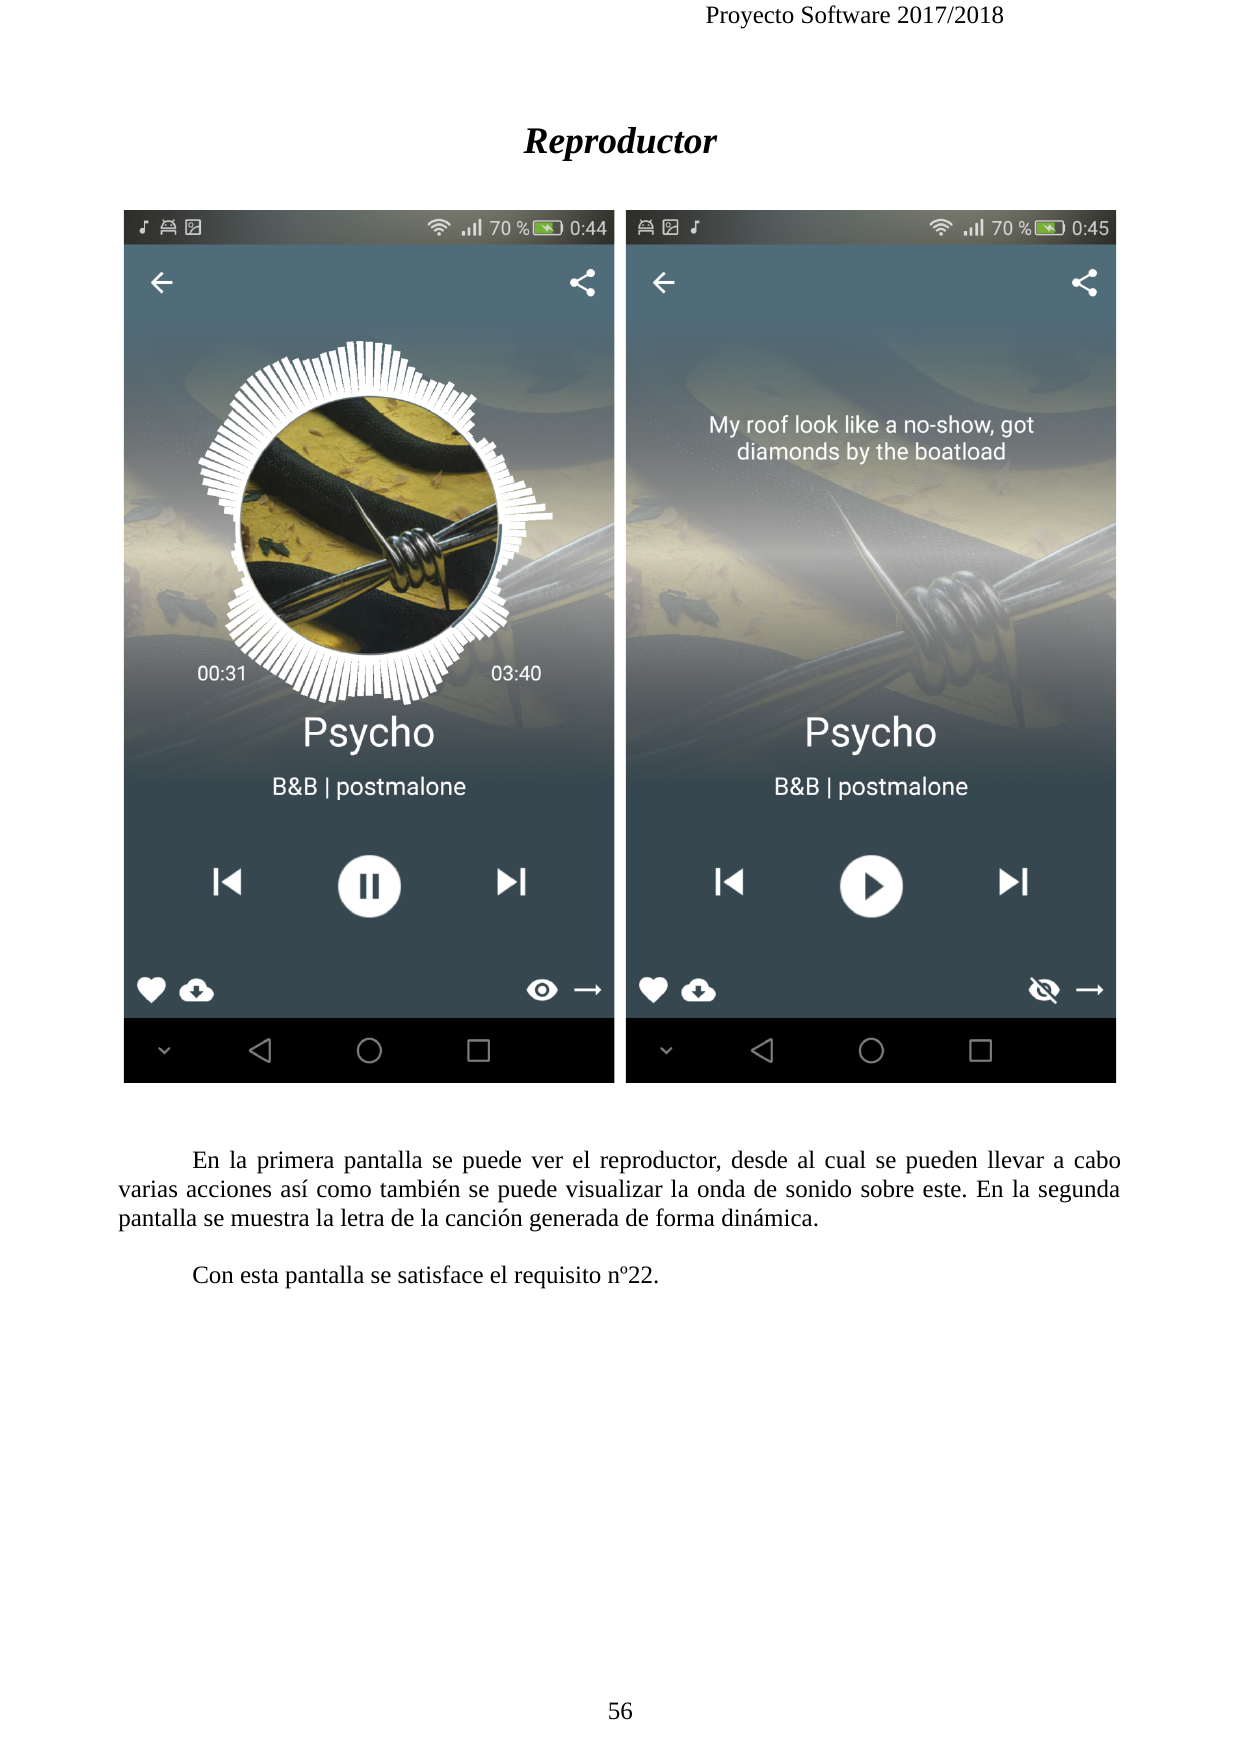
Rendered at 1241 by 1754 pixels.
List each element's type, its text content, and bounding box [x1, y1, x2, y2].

table_header [620, 204, 1122, 1117]
subtitle Reproductor [118, 118, 1122, 161]
table_header [118, 204, 620, 1117]
text Con esta pantalla se satisface el requisito nº22. [118, 1260, 1122, 1289]
picture [625, 210, 1117, 1083]
text En la primera pantalla se puede ver el reproductor, desde al cual se pueden llevar a cabo varias acciones así como también se puede visualizar la onda de sonido sobre este. En la segunda pantalla se muestra la letra de la canción generada de forma dinámica. [118, 1145, 1122, 1232]
picture [123, 210, 615, 1083]
